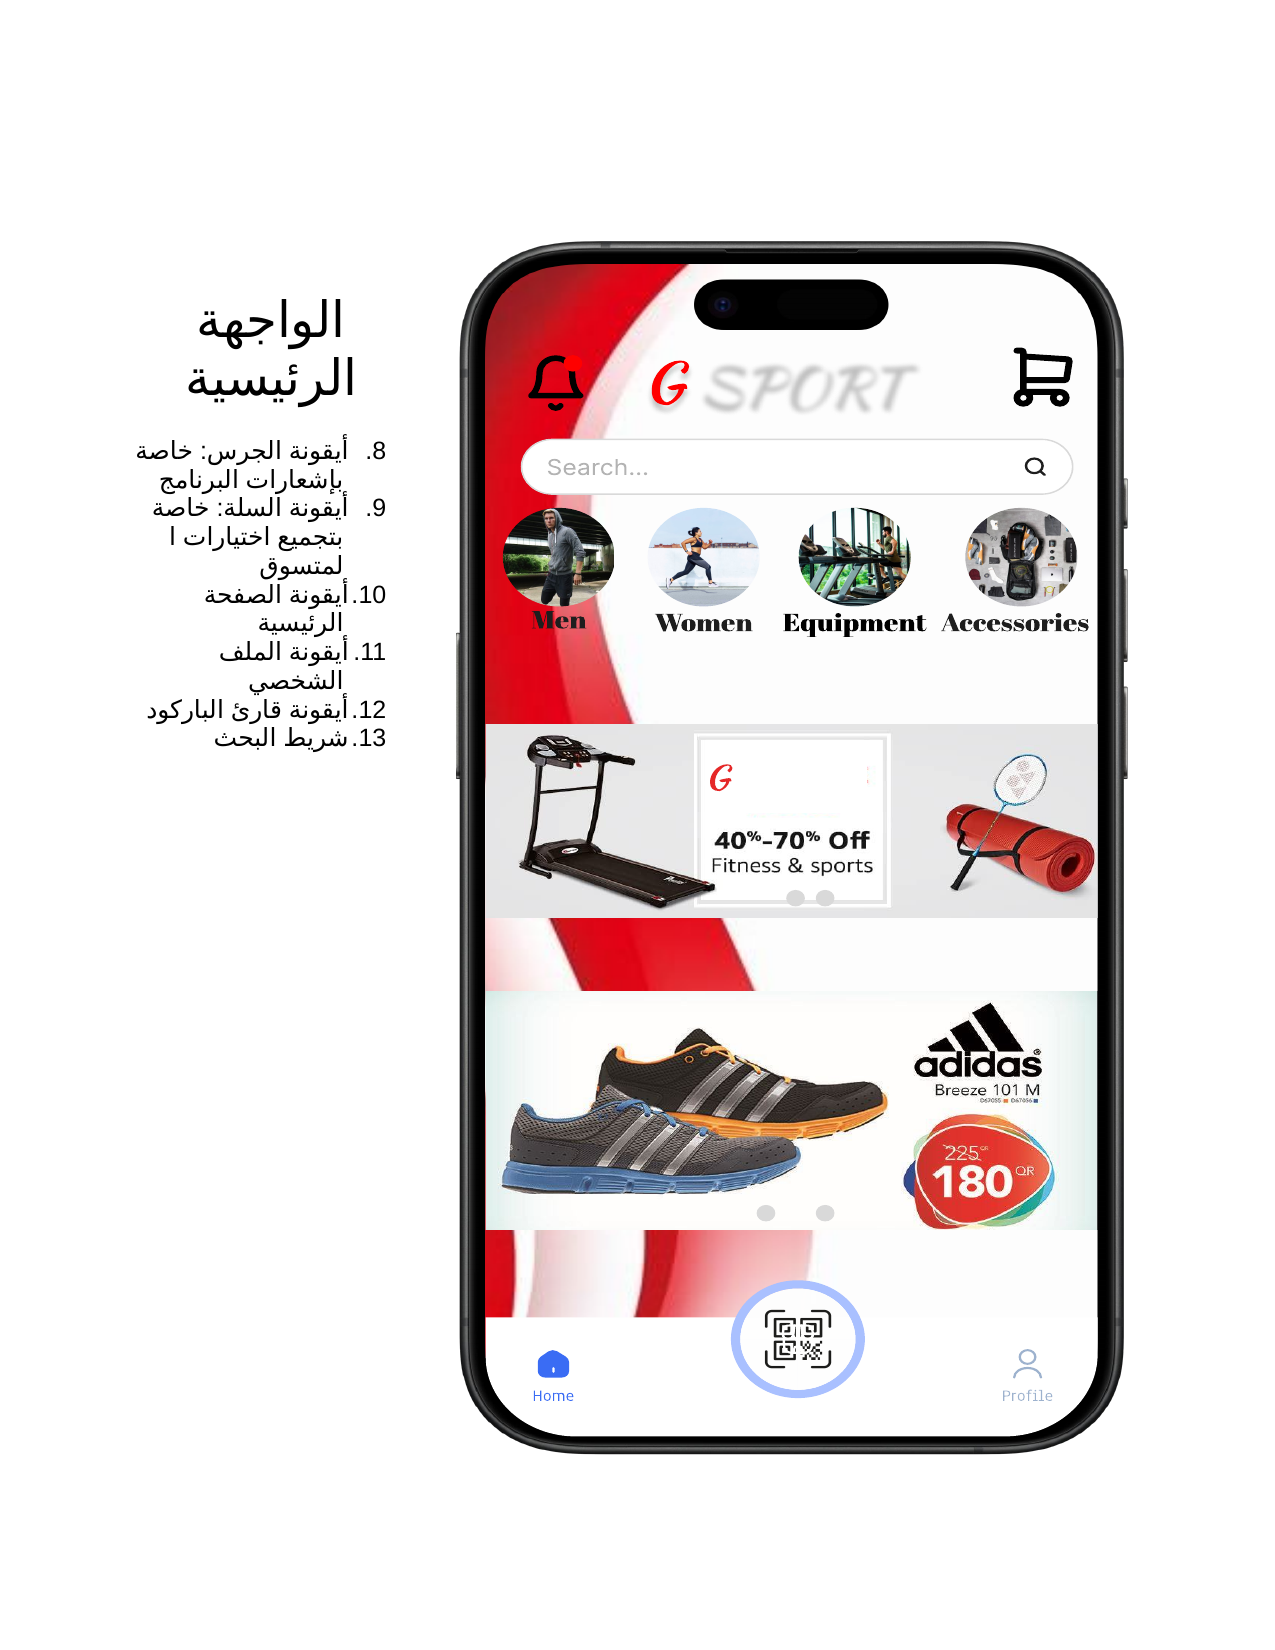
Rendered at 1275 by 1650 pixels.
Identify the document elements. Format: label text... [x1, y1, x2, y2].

list أيقونة الجرس: خاصة بإشعارات البرنامج [118, 436, 423, 493]
list أيقونة الصفحة الرئيسية [118, 579, 423, 637]
list أيقونة الملف الشخصي [118, 637, 423, 694]
list شريط البحث [118, 723, 423, 752]
list أيقونة قارئ الباركود [118, 694, 423, 723]
list أيقونة السلة: خاصة بتجميع اختيارات ا لمتسوق [118, 493, 423, 579]
text الواجهة الرئيسية [118, 291, 423, 407]
